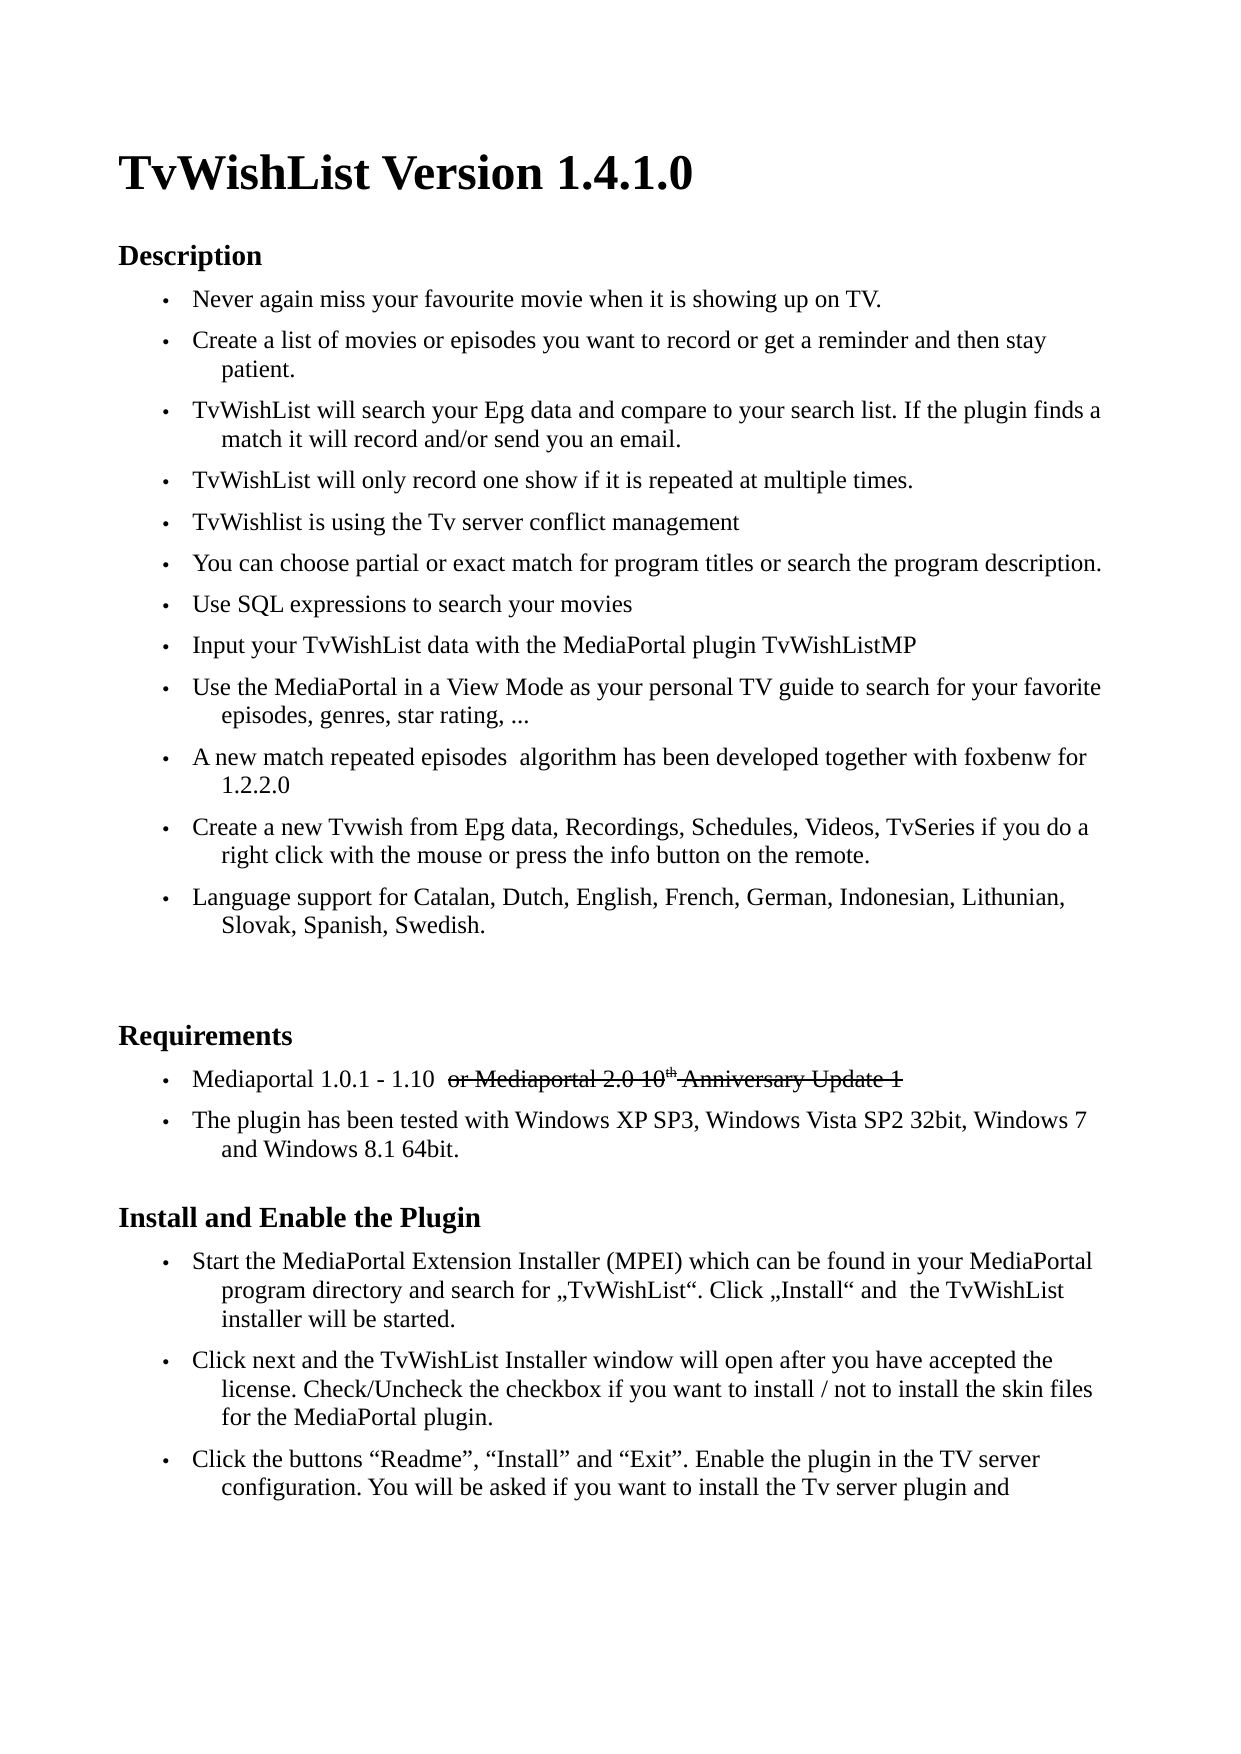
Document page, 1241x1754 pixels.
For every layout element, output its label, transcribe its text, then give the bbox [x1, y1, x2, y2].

text Install and Enable the Plugin [118, 1200, 1122, 1234]
list Click the buttons “Readme”, “Install” and “Exit”. Enable the plugin in the TV server configuration. You will be asked if you want to install the Tv server plugin and [162, 1444, 1122, 1501]
list Use SQL expressions to search your movies [162, 589, 1122, 618]
list Language support for Catalan, Dutch, English, French, German, Indonesian, Lithunian, Slovak, Spanish, Swedish. [162, 882, 1122, 939]
list Start the MediaPortal Extension Installer (MPEI) which can be found in your MediaPortal program directory and search for „TvWishList“. Click „Install“ and the TvWishList installer will be started. [162, 1246, 1122, 1332]
list Create a list of movies or episodes you want to record or get a reminder and then stay patient. [162, 325, 1122, 383]
list A new match repeated episodes algorithm has been developed together with foxbenw for 1.2.2.0 [162, 742, 1122, 799]
text Requirements [118, 1018, 1122, 1051]
list Click next and the TvWishList Installer window will open after you have accepted the license. Check/Uncheck the checkbox if you want to install / not to install the skin files for the MediaPortal plugin. [162, 1345, 1122, 1431]
text Description [118, 238, 1122, 272]
list You can choose partial or exact match for program titles or search the program description. [162, 548, 1122, 577]
list Never again miss your favourite movie when it is showing up on TV. [162, 284, 1122, 313]
list The plugin has been tested with Windows XP SP3, Windows Vista SP2 32bit, Windows 7 and Windows 8.1 64bit. [162, 1105, 1122, 1163]
list Create a new Tvwish from Epg data, Recordings, Schedules, Videos, TvSeries if you do a right click with the mouse or press the info button on the remote. [162, 812, 1122, 869]
list Mediaportal 1.0.1 - 1.10 or Mediaportal 2.0 10th Anniversary Update 1 [162, 1064, 1122, 1093]
list TvWishlist is using the Tv server conflict management [162, 507, 1122, 535]
list Use the MediaPortal in a View Mode as your personal TV guide to search for your favorite episodes, genres, star rating, ... [162, 672, 1122, 729]
list Input your TvWishList data with the MediaPortal plugin TvWishListMP [162, 630, 1122, 659]
text TvWishList Version 1.4.1.0 [118, 143, 1122, 201]
list TvWishList will search your Epg data and compare to your search list. If the plugin finds a match it will record and/or send you an email. [162, 395, 1122, 453]
list TvWishList will only record one show if it is repeated at multiple times. [162, 465, 1122, 494]
